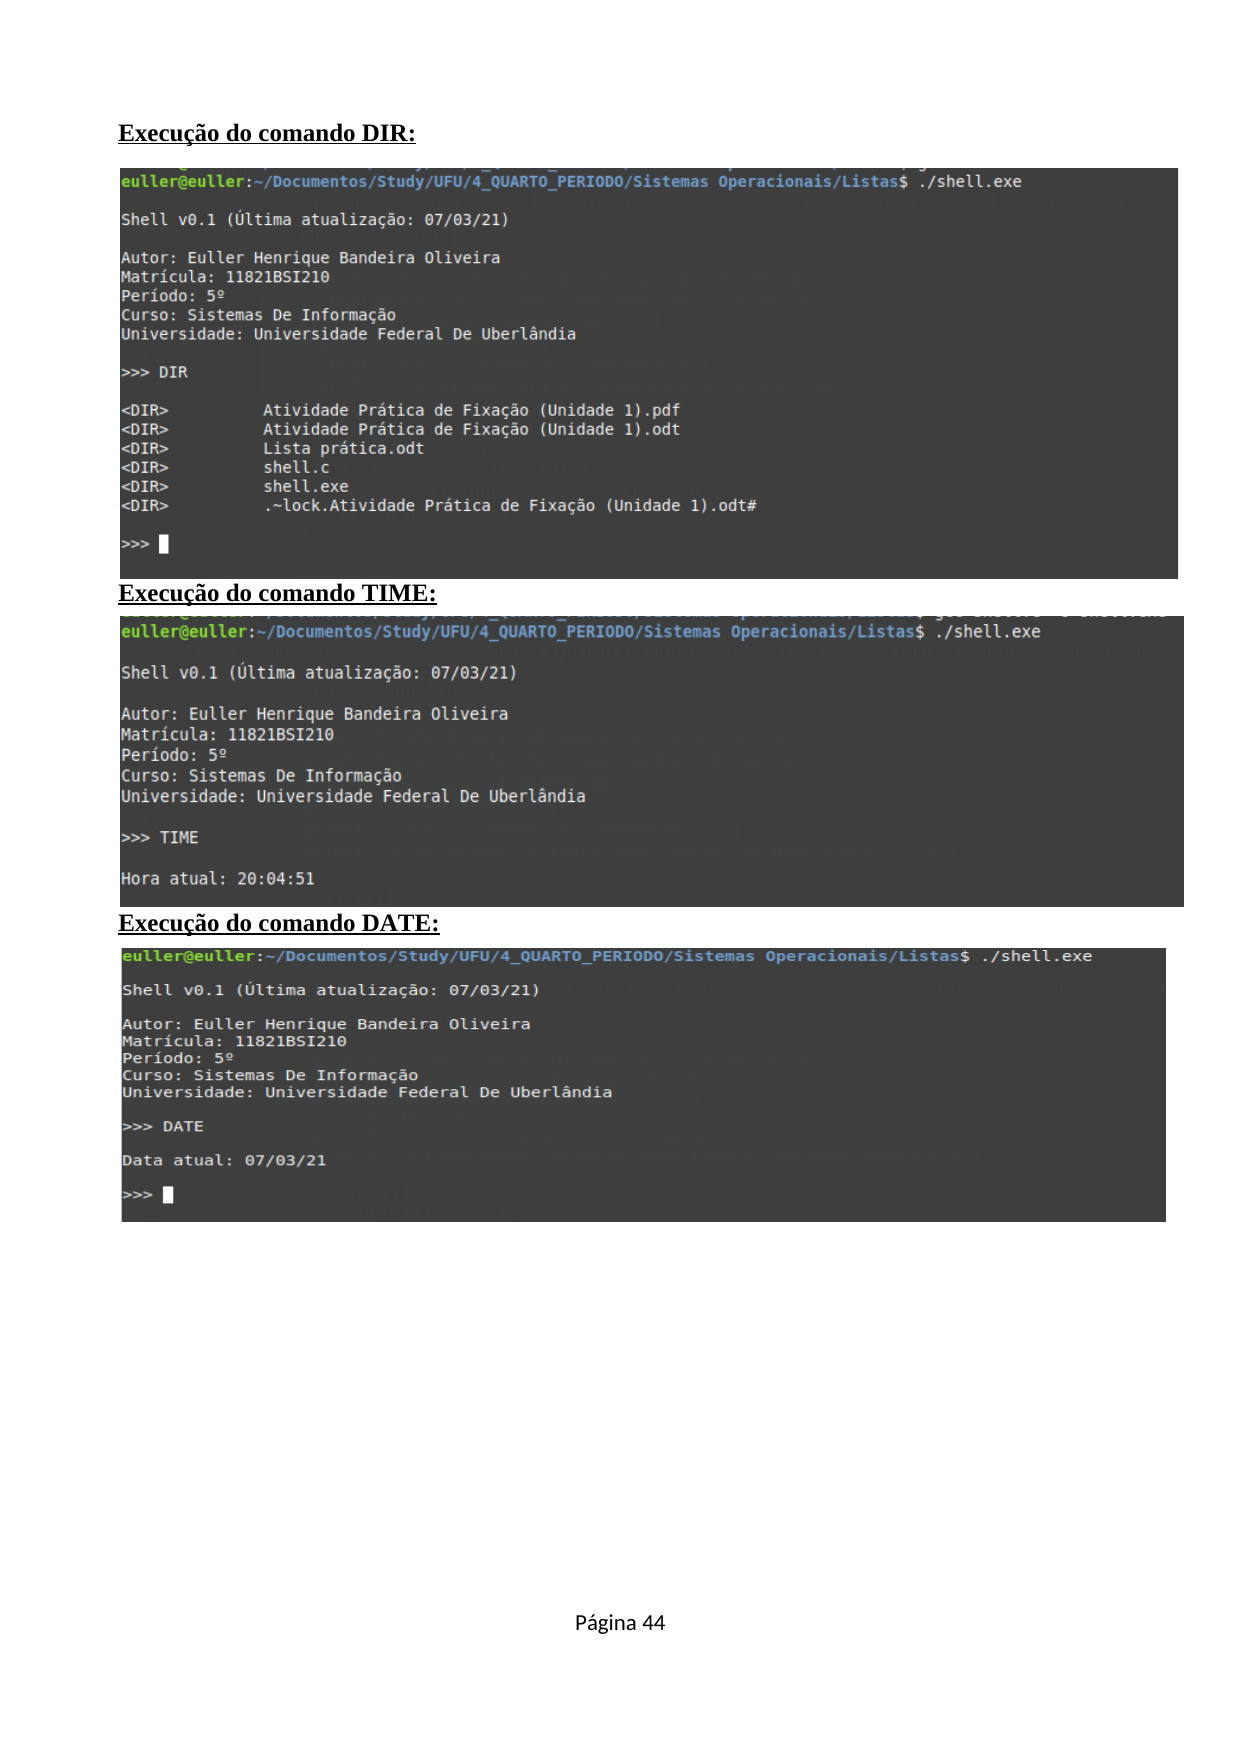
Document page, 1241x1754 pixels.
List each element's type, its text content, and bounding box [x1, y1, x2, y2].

subtitle Execução do comando DATE: [118, 908, 1122, 937]
subtitle Execução do comando DIR: [118, 118, 1122, 147]
picture [120, 616, 1184, 907]
picture [120, 168, 1179, 579]
subtitle Execução do comando TIME: [118, 516, 1122, 607]
